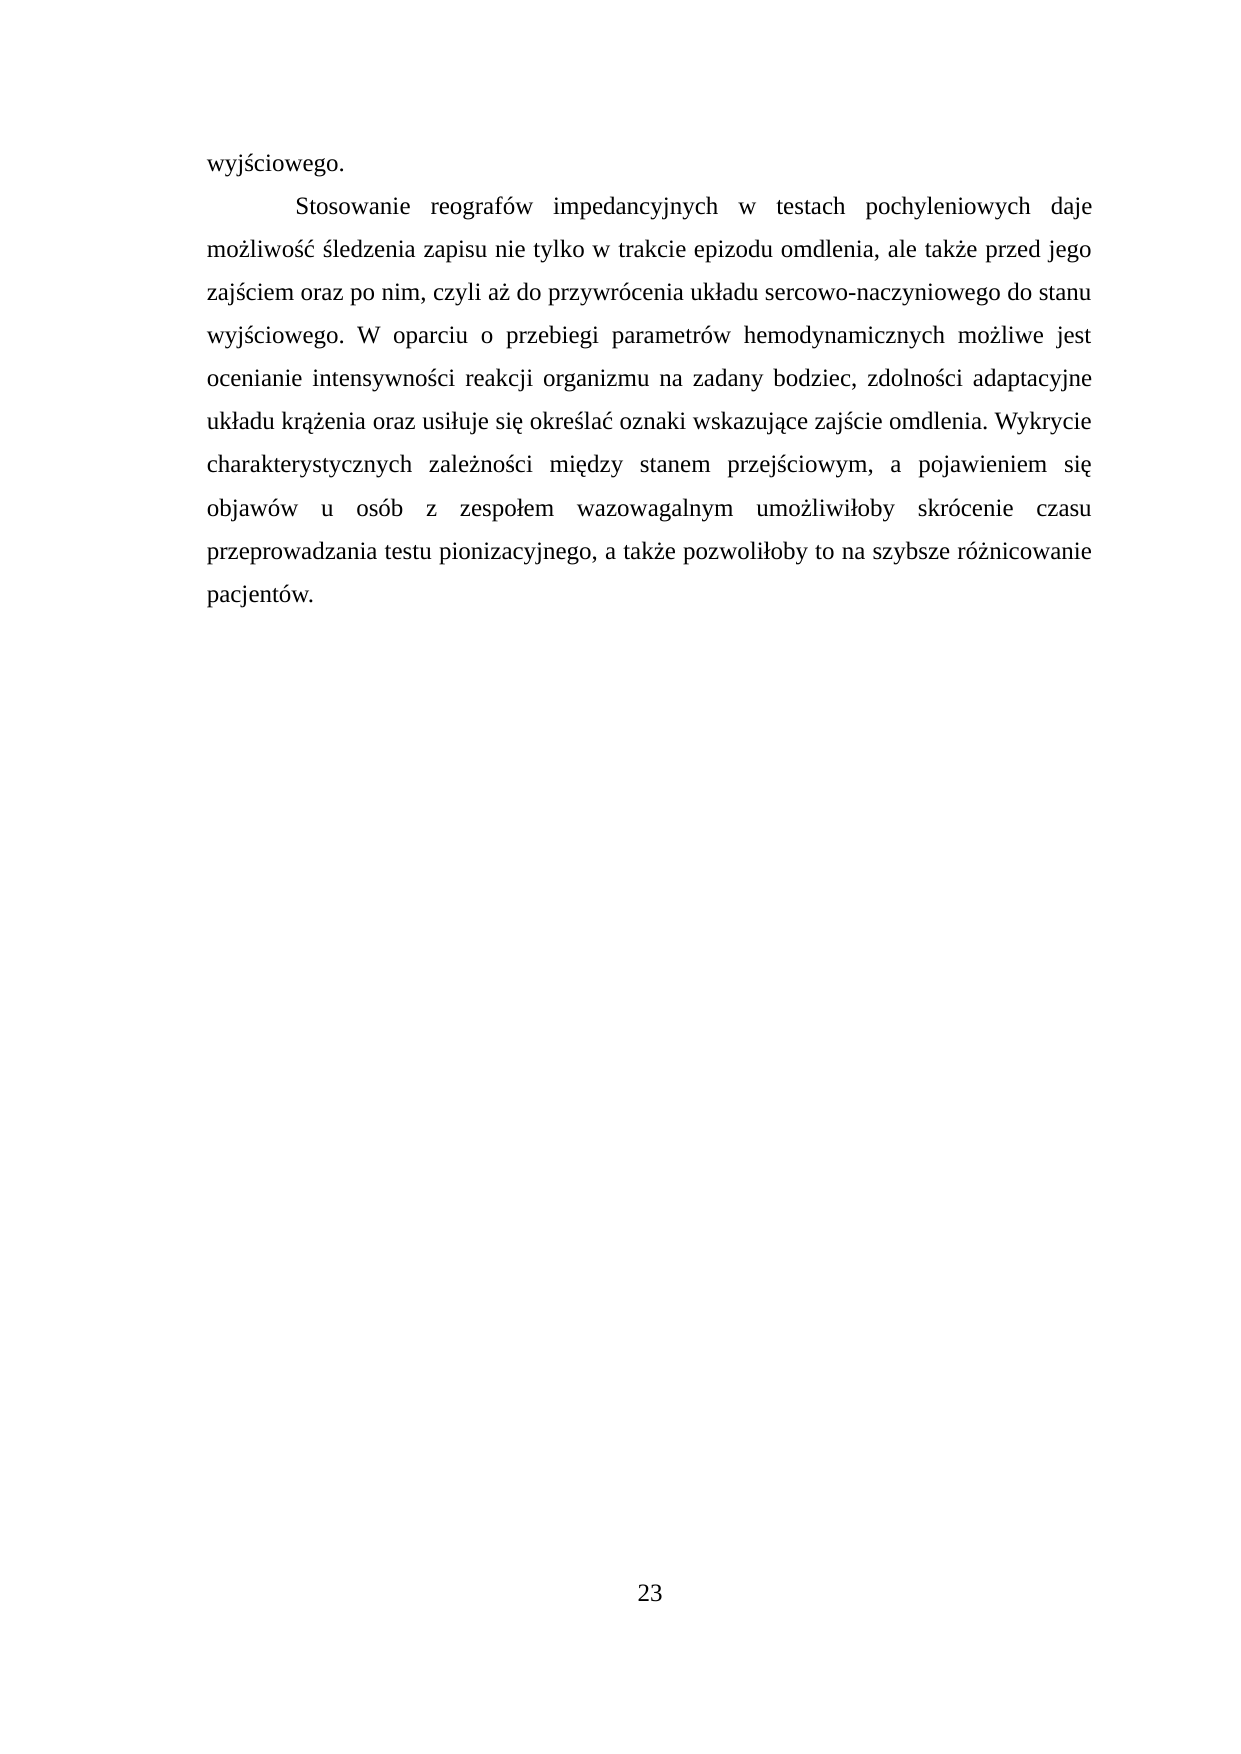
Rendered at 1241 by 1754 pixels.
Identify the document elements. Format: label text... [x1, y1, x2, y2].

text wyjściowego. [207, 148, 1093, 176]
text Stosowanie reografów impedancyjnych w testach pochyleniowych daje możliwość śledzenia zapisu nie tylko w trakcie epizodu omdlenia, ale także przed jego zajściem oraz po nim, czyli aż do przywrócenia układu sercowo-naczyniowego do stanu wyjściowego. W oparciu o przebiegi parametrów hemodynamicznych możliwe jest ocenianie intensywności reakcji organizmu na zadany bodziec, zdolności adaptacyjne układu krążenia oraz usiłuje się określać oznaki wskazujące zajście omdlenia. Wykrycie charakterystycznych zależności między stanem przejściowym, a pojawieniem się objawów u osób z zespołem wazowagalnym umożliwiłoby skrócenie czasu przeprowadzania testu pionizacyjnego, a także pozwoliłoby to na szybsze różnicowanie pacjentów. [207, 191, 1093, 608]
